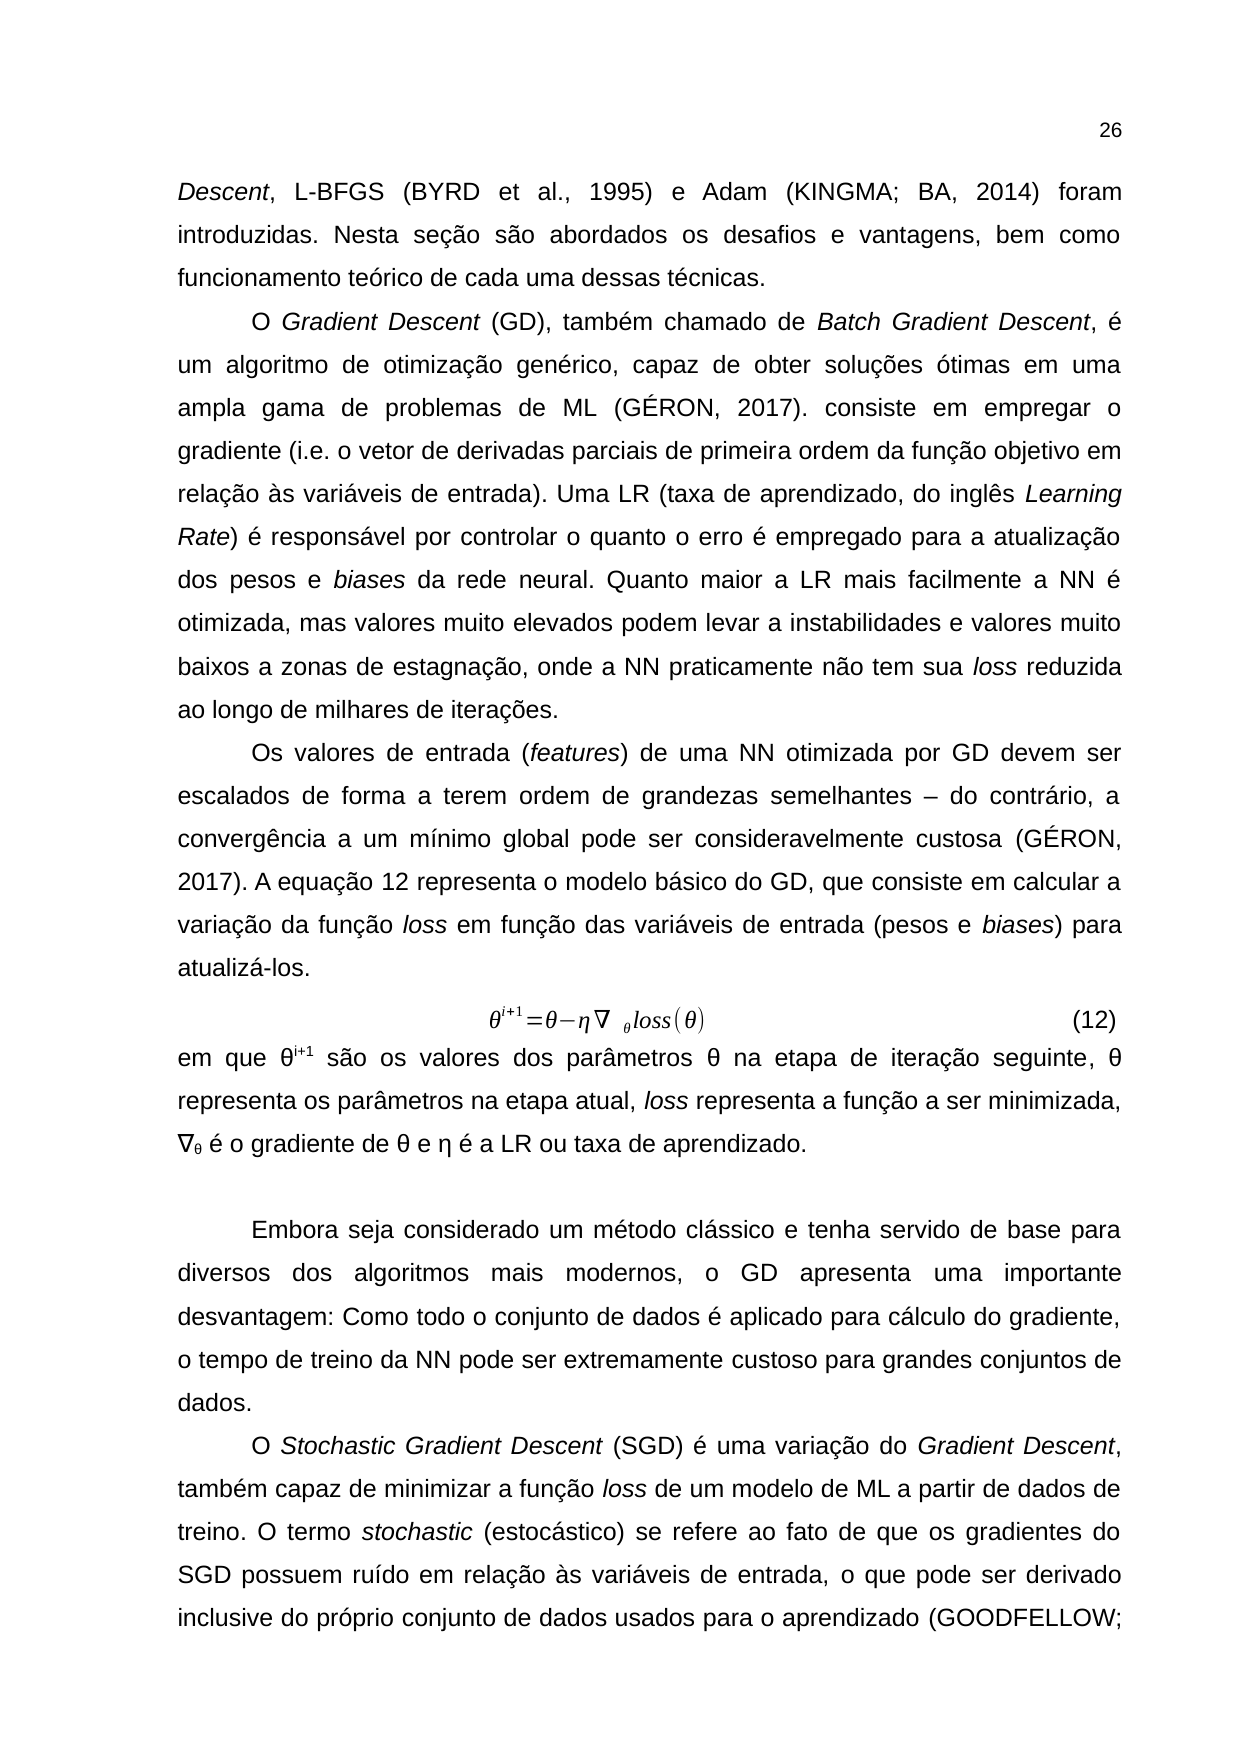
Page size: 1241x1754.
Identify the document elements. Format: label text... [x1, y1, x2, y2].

text em que θi+1 são os valores dos parâmetros θ na etapa de iteração seguinte, θ representa os parâmetros na etapa atual, loss representa a função a ser minimizada, ∇θ é o gradiente de θ e η é a LR ou taxa de aprendizado. [177, 1043, 1122, 1158]
text O Gradient Descent (GD), também chamado de Batch Gradient Descent, é um algoritmo de otimização genérico, capaz de obter soluções ótimas em uma ampla gama de problemas de ML (GÉRON, 2017). consiste em empregar o gradiente (i.e. o vetor de derivadas parciais de primeira ordem da função objetivo em relação às variáveis de entrada). Uma LR (taxa de aprendizado, do inglês Learning Rate) é responsável por controlar o quanto o erro é empregado para a atualização dos pesos e biases da rede neural. Quanto maior a LR mais facilmente a NN é otimizada, mas valores muito elevados podem levar a instabilidades e valores muito baixos a zonas de estagnação, onde a NN praticamente não tem sua loss reduzida ao longo de milhares de iterações. [177, 306, 1122, 723]
table_header [177, 996, 1017, 1043]
text Descent, L-BFGS (BYRD et al., 1995) e Adam (KINGMA; BA, 2014) foram introduzidas. Nesta seção são abordados os desafios e vantagens, bem como funcionamento teórico de cada uma dessas técnicas. [177, 177, 1122, 292]
text O Stochastic Gradient Descent (SGD) é uma variação do Gradient Descent, também capaz de minimizar a função loss de um modelo de ML a partir de dados de treino. O termo stochastic (estocástico) se refere ao fato de que os gradientes do SGD possuem ruído em relação às variáveis de entrada, o que pode ser derivado inclusive do próprio conjunto de dados usados para o aprendizado (GOODFELLOW; [177, 1431, 1122, 1632]
text Embora seja considerado um método clássico e tenha servido de base para diversos dos algoritmos mais modernos, o GD apresenta uma importante desvantagem: Como todo o conjunto de dados é aplicado para cálculo do gradiente, o tempo de treino da NN pode ser extremamente custoso para grandes conjuntos de dados. [177, 1215, 1122, 1417]
table_header (12) [1017, 996, 1122, 1043]
text Os valores de entrada (features) de uma NN otimizada por GD devem ser escalados de forma a terem ordem de grandezas semelhantes – do contrário, a convergência a um mínimo global pode ser consideravelmente custosa (GÉRON, 2017). A equação 12 representa o modelo básico do GD, que consiste em calcular a variação da função loss em função das variáveis de entrada (pesos e biases) para atualizá-los. [177, 738, 1122, 982]
